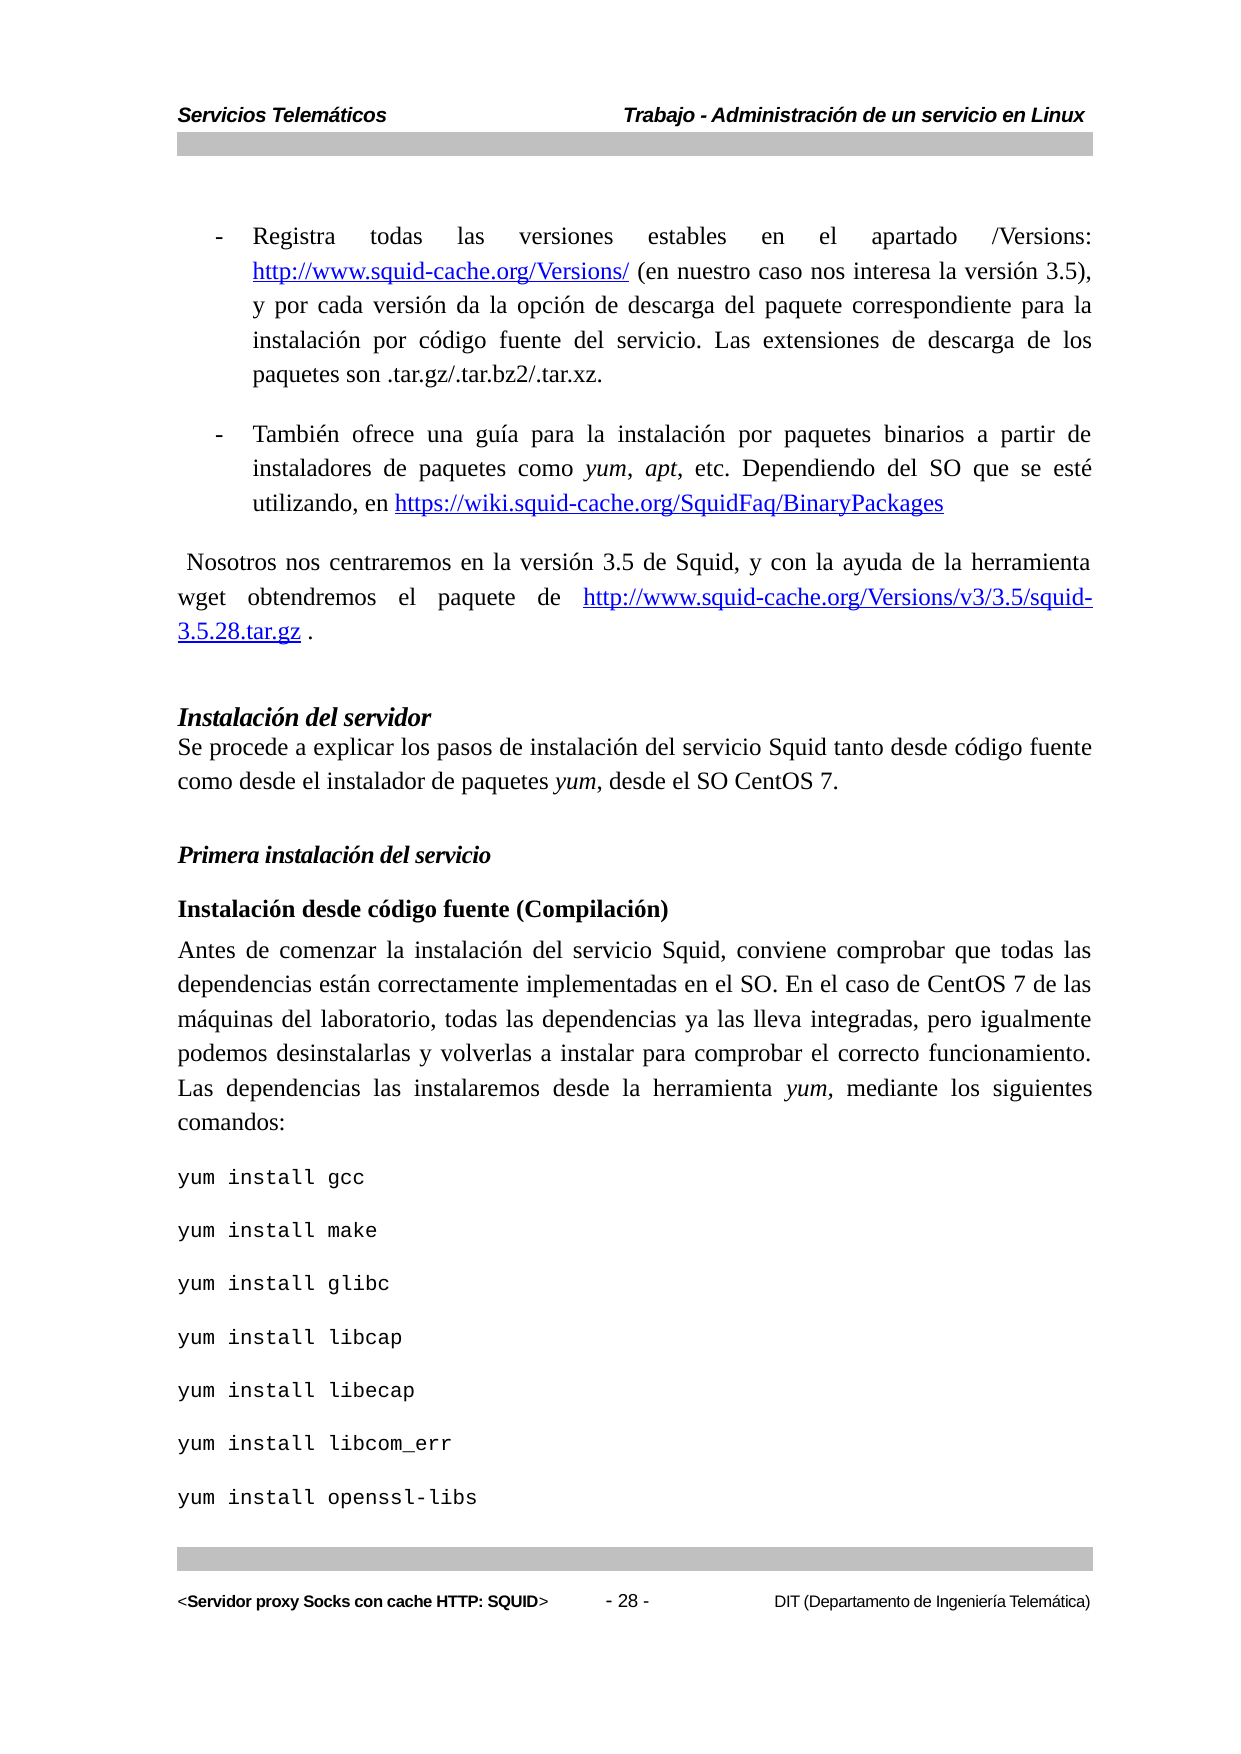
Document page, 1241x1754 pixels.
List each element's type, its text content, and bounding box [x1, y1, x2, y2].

text yum install libcap [177, 1327, 1093, 1350]
text Nosotros nos centraremos en la versión 3.5 de Squid, y con la ayuda de la herramienta wget obtendremos el paquete de http://www.squid-cache.org/Versions/v3/3.5/squid-3.5.28.tar.gz . [177, 547, 1093, 645]
text yum install libcom_err [177, 1433, 1093, 1457]
list Instalación desde código fuente (Compilación) [177, 894, 1093, 923]
text yum install glibc [177, 1273, 1093, 1297]
list También ofrece una guía para la instalación por paquetes binarios a partir de instaladores de paquetes como yum, apt, etc. Dependiendo del SO que se esté utilizando, en https://wiki.squid-cache.org/SquidFaq/BinaryPackages [215, 419, 1093, 517]
text yum install openssl-libs [177, 1487, 1093, 1510]
text yum install make [177, 1220, 1093, 1244]
list Instalación del servidor [177, 701, 1093, 732]
text yum install gcc [177, 1167, 1093, 1190]
text Se procede a explicar los pasos de instalación del servicio Squid tanto desde código fuente como desde el instalador de paquetes yum, desde el SO CentOS 7. [177, 732, 1093, 795]
list Primera instalación del servicio [177, 840, 1093, 869]
list Registra todas las versiones estables en el apartado /Versions: http://www.squid-cache.org/Versions/ (en nuestro caso nos interesa la versión 3.5), y por cada versión da la opción de descarga del paquete correspondiente para la instalación por código fuente del servicio. Las extensiones de descarga de los paquetes son .tar.gz/.tar.bz2/.tar.xz. [215, 221, 1093, 388]
text yum install libecap [177, 1380, 1093, 1404]
text Antes de comenzar la instalación del servicio Squid, conviene comprobar que todas las dependencias están correctamente implementadas en el SO. En el caso de CentOS 7 de las máquinas del laboratorio, todas las dependencias ya las lleva integradas, pero igualmente podemos desinstalarlas y volverlas a instalar para comprobar el correcto funcionamiento. Las dependencias las instalaremos desde la herramienta yum, mediante los siguientes comandos: [177, 935, 1093, 1136]
